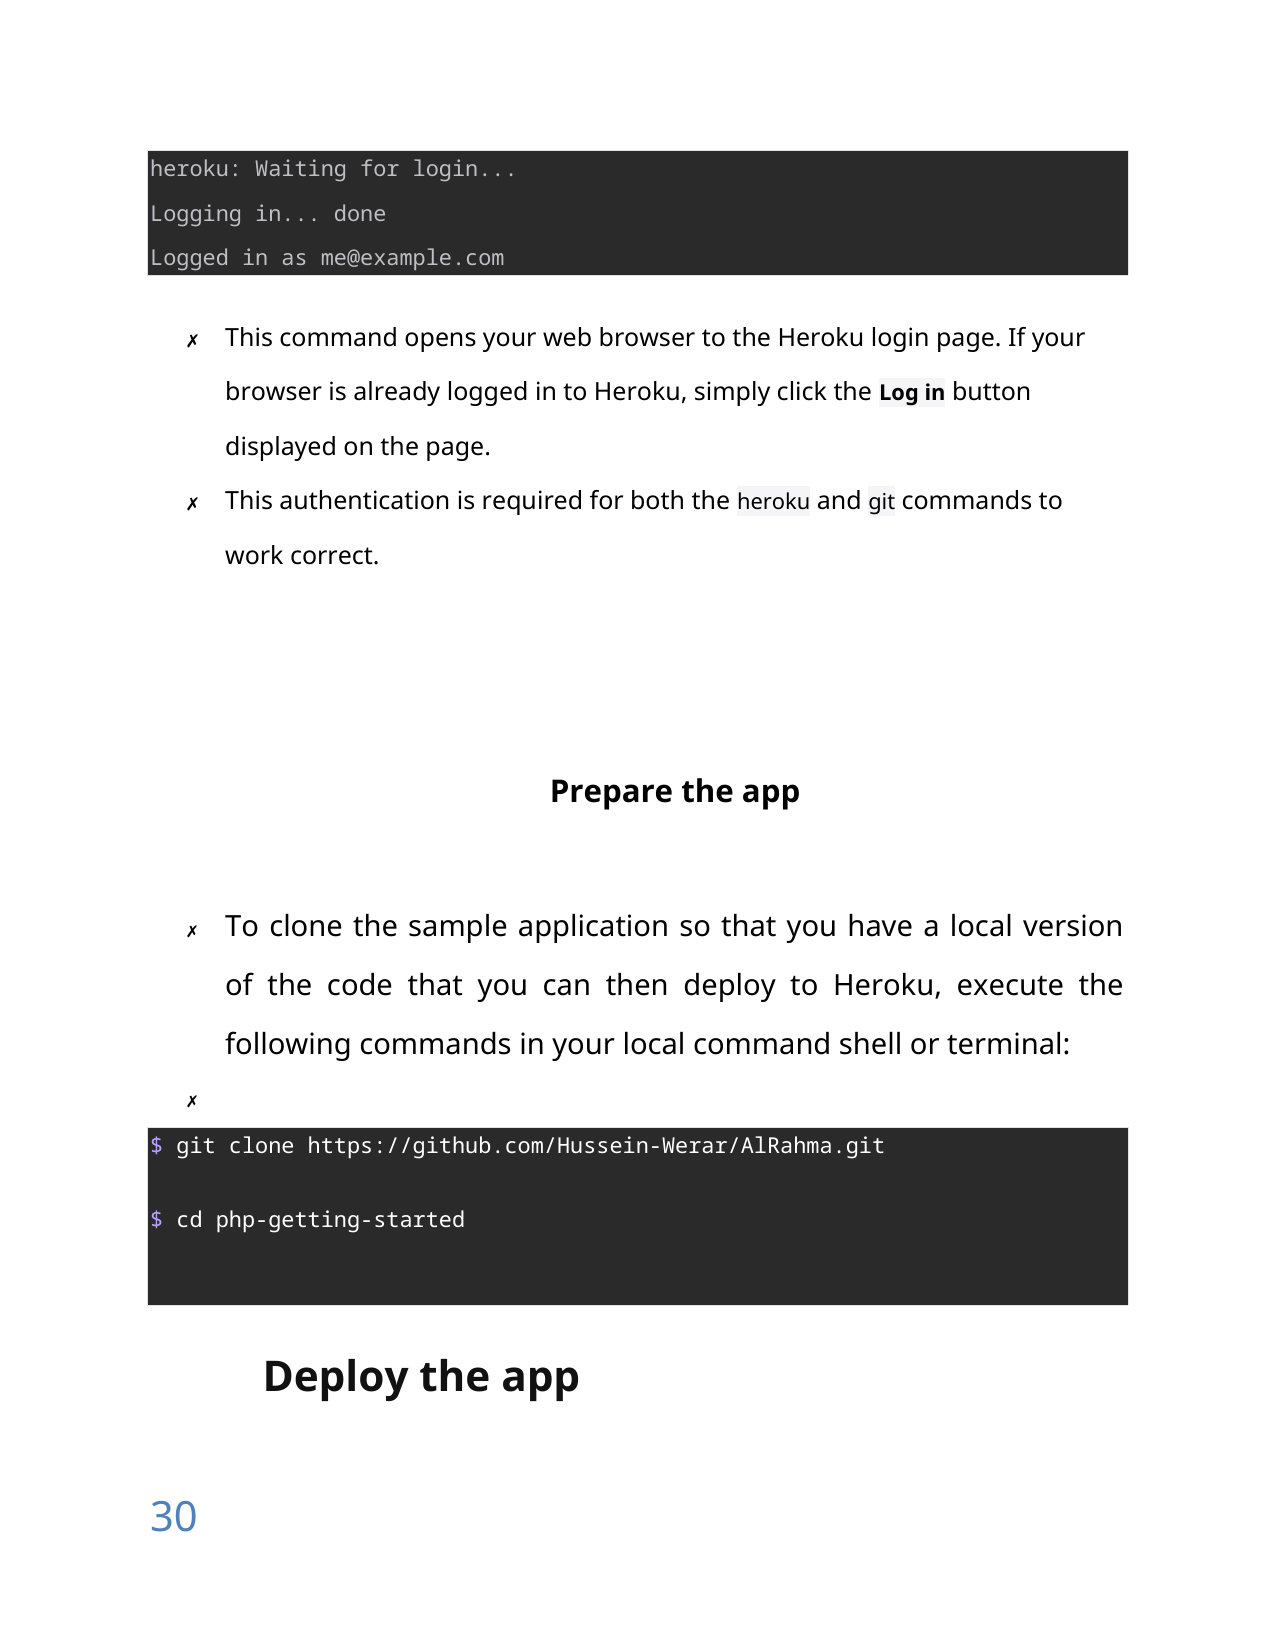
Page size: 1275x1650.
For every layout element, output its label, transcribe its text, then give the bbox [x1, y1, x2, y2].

text $ cd php-getting-started [148, 1201, 1128, 1234]
list To clone the sample application so that you have a local version of the code that you can then deploy to Heroku, execute the following commands in your local command shell or terminal: [187, 905, 1125, 1063]
text Logging in... done [148, 195, 1128, 227]
text heroku: Waiting for login... [148, 151, 1128, 183]
text $ git clone https://github.com/Hussein-Werar/AlRahma.git [148, 1128, 1128, 1160]
list Prepare the app [187, 769, 1125, 812]
text Logged in as me@example.com [148, 239, 1128, 275]
list This command opens your web browser to the Heroku login page. If your browser is already logged in to Heroku, simply click the Log in button displayed on the page. [187, 319, 1125, 463]
list git clone https://github.com/heroku/php-getting-started.git [187, 1082, 1125, 1112]
list This authentication is required for both the heroku and git commands to work correct. [187, 483, 1125, 572]
subtitle Deploy the app [225, 1346, 1125, 1404]
